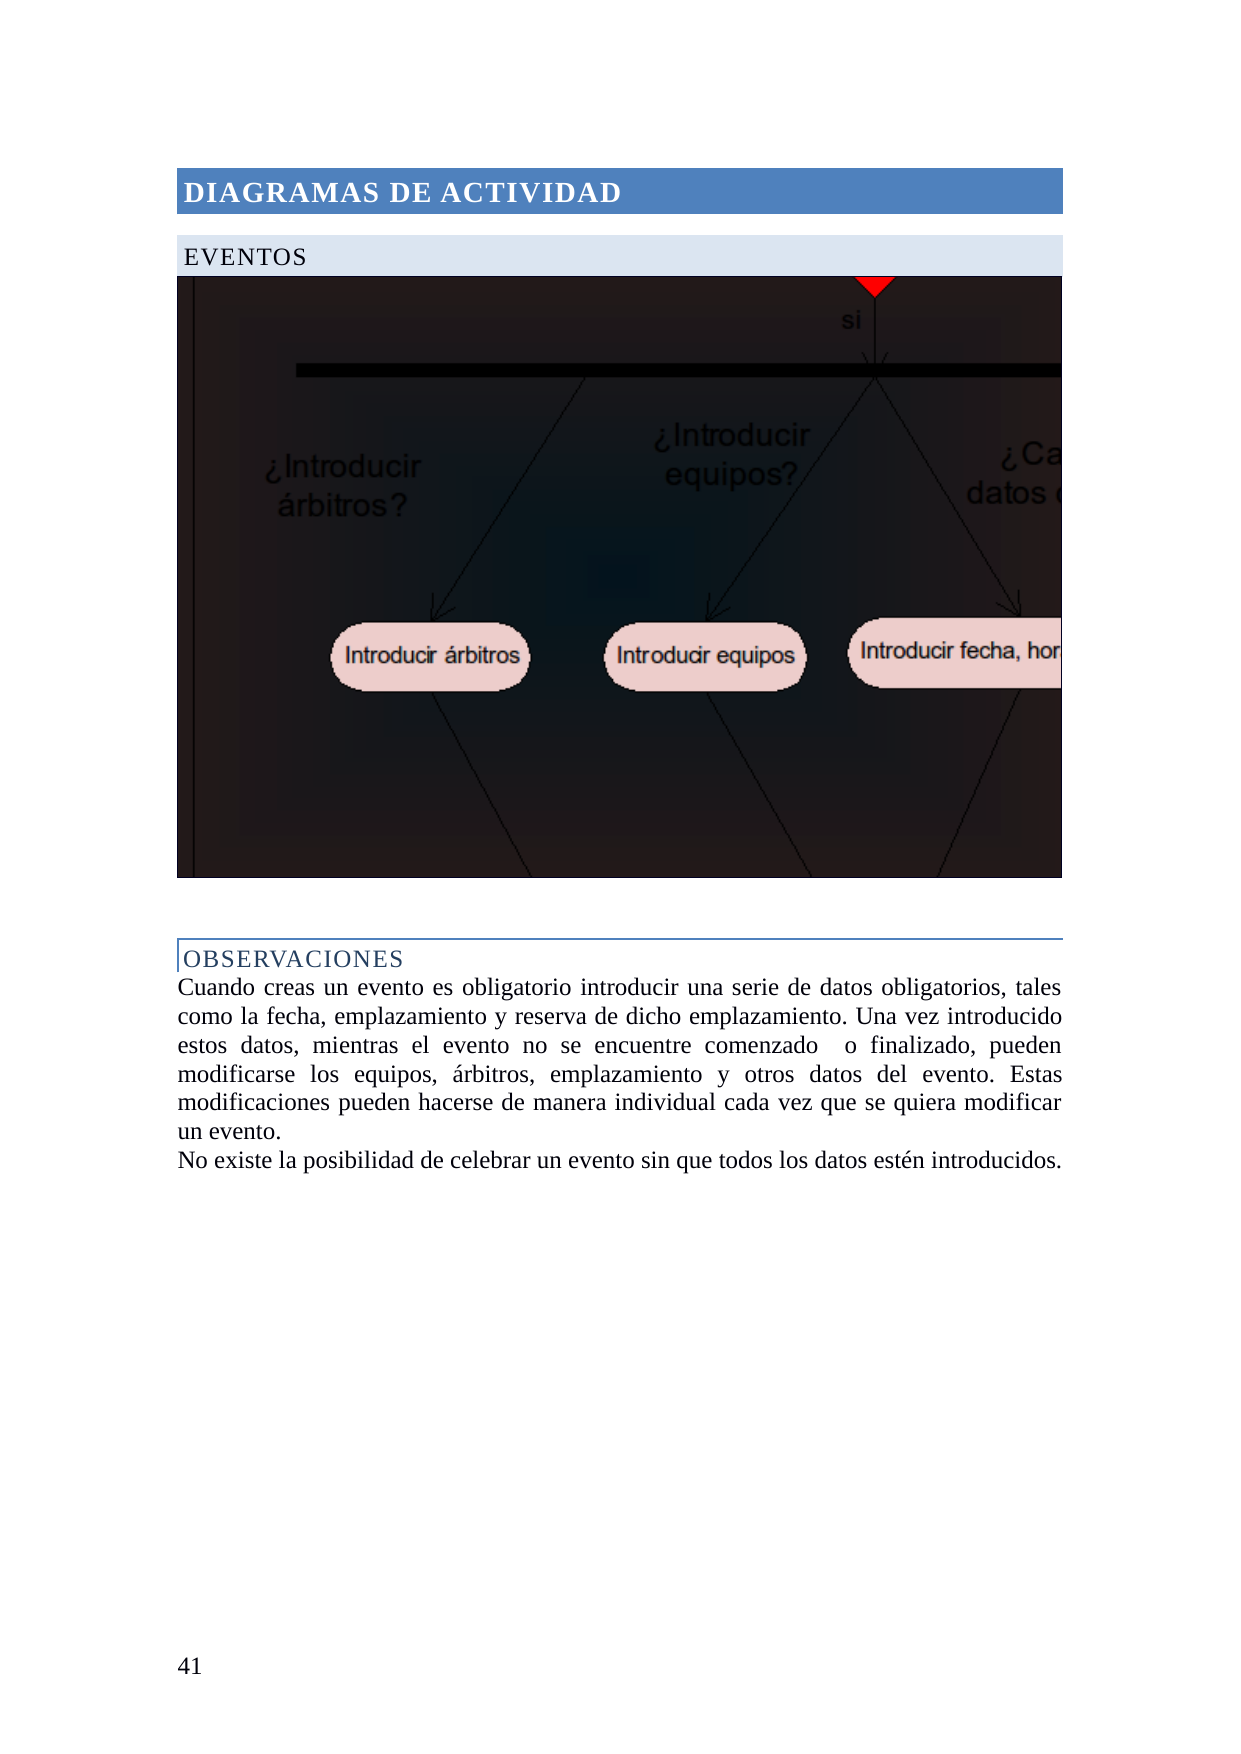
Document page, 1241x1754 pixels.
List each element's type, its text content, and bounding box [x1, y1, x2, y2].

text No existe la posibilidad de celebrar un evento sin que todos los datos estén introducidos. [177, 1145, 1063, 1174]
subtitle Diagramas de actividad [184, 175, 1057, 208]
picture [219, 277, 1020, 877]
text Cuando creas un evento es obligatorio introducir una serie de datos obligatorios, tales como la fecha, emplazamiento y reserva de dicho emplazamiento. Una vez introducido estos datos, mientras el evento no se encuentre comenzado o finalizado, pueden modificarse los equipos, árbitros, emplazamiento y otros datos del evento. Estas modificaciones pueden hacerse de manera individual cada vez que se quiera modificar un evento. [177, 972, 1063, 1145]
subtitle Eventos [184, 242, 1057, 270]
subtitle Observaciones [179, 940, 1063, 972]
